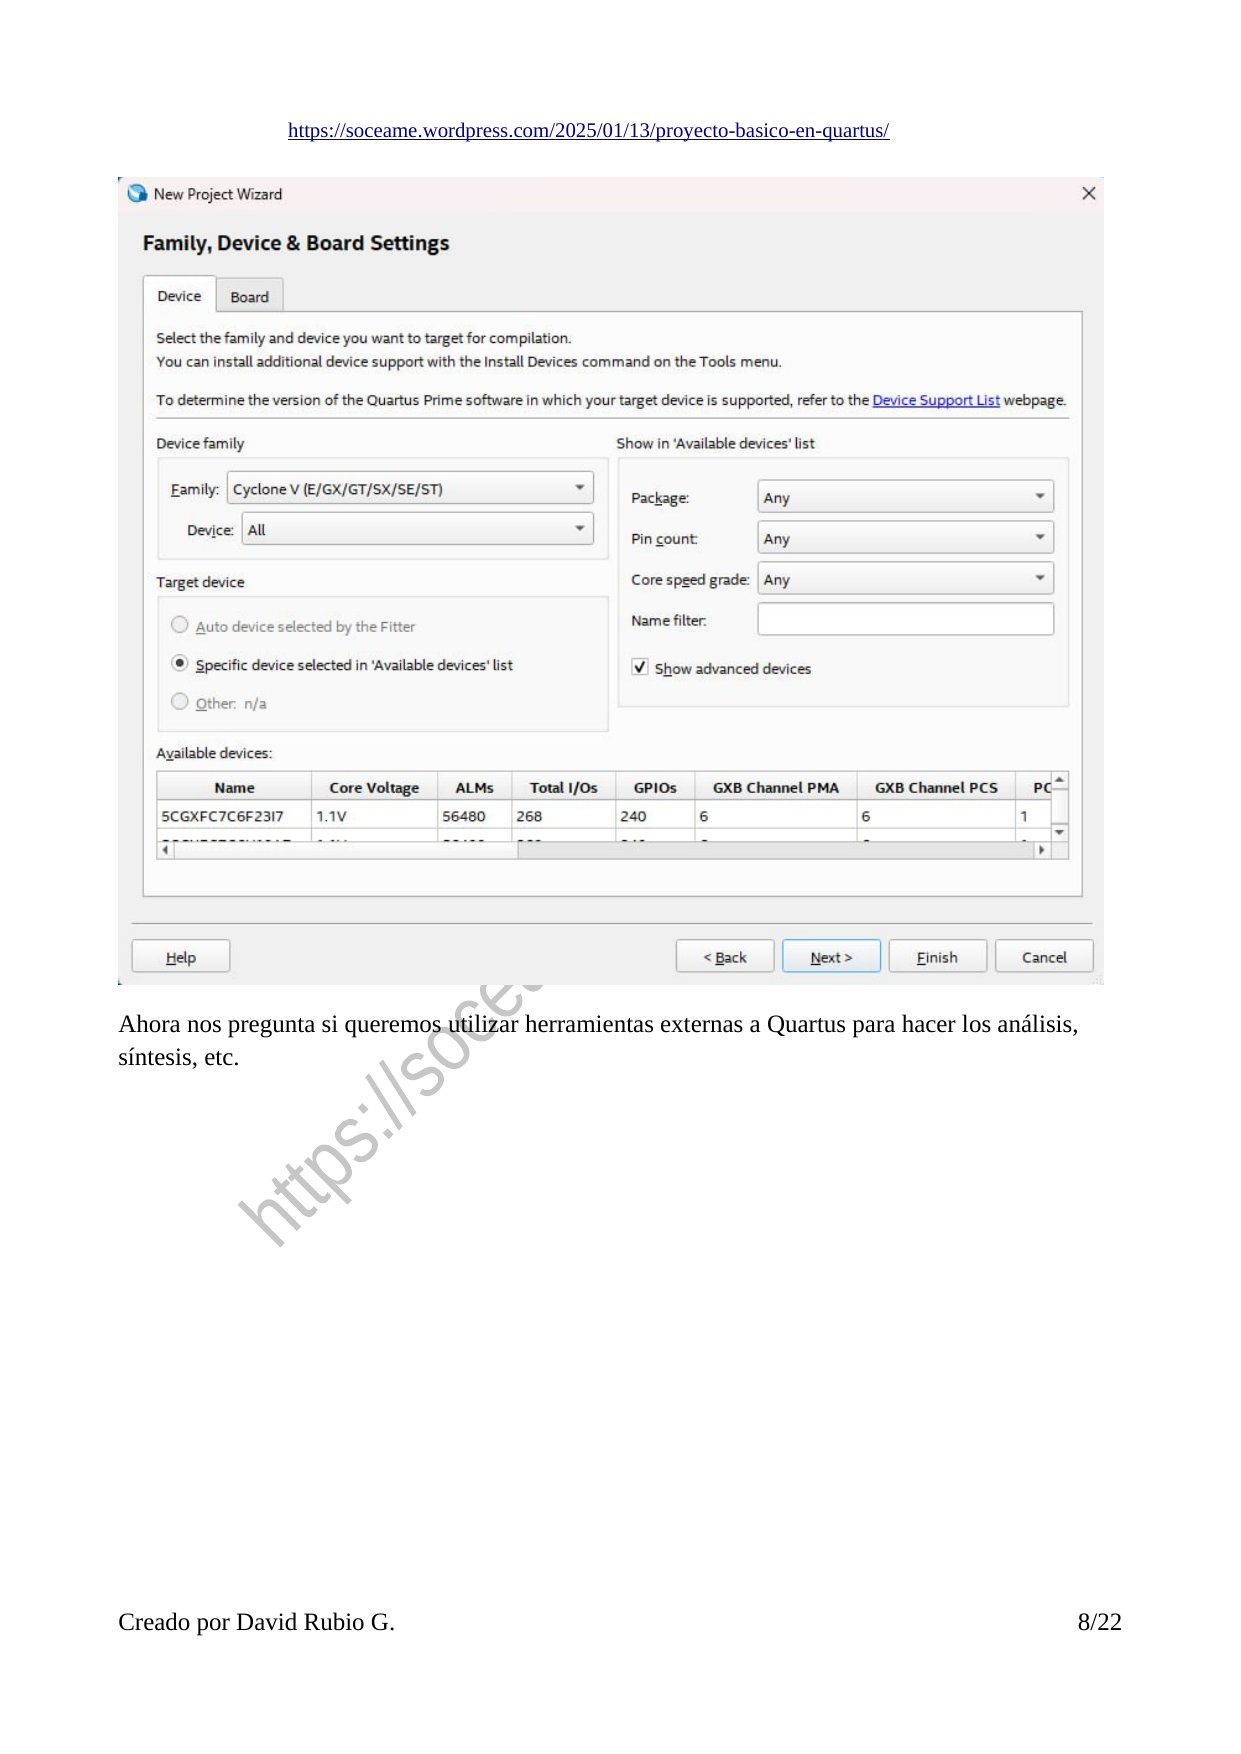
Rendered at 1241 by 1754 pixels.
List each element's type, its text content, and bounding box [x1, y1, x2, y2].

text Ahora nos pregunta si queremos utilizar herramientas externas a Quartus para hacer los análisis, síntesis, etc. [118, 1009, 1122, 1071]
picture [118, 177, 1104, 985]
